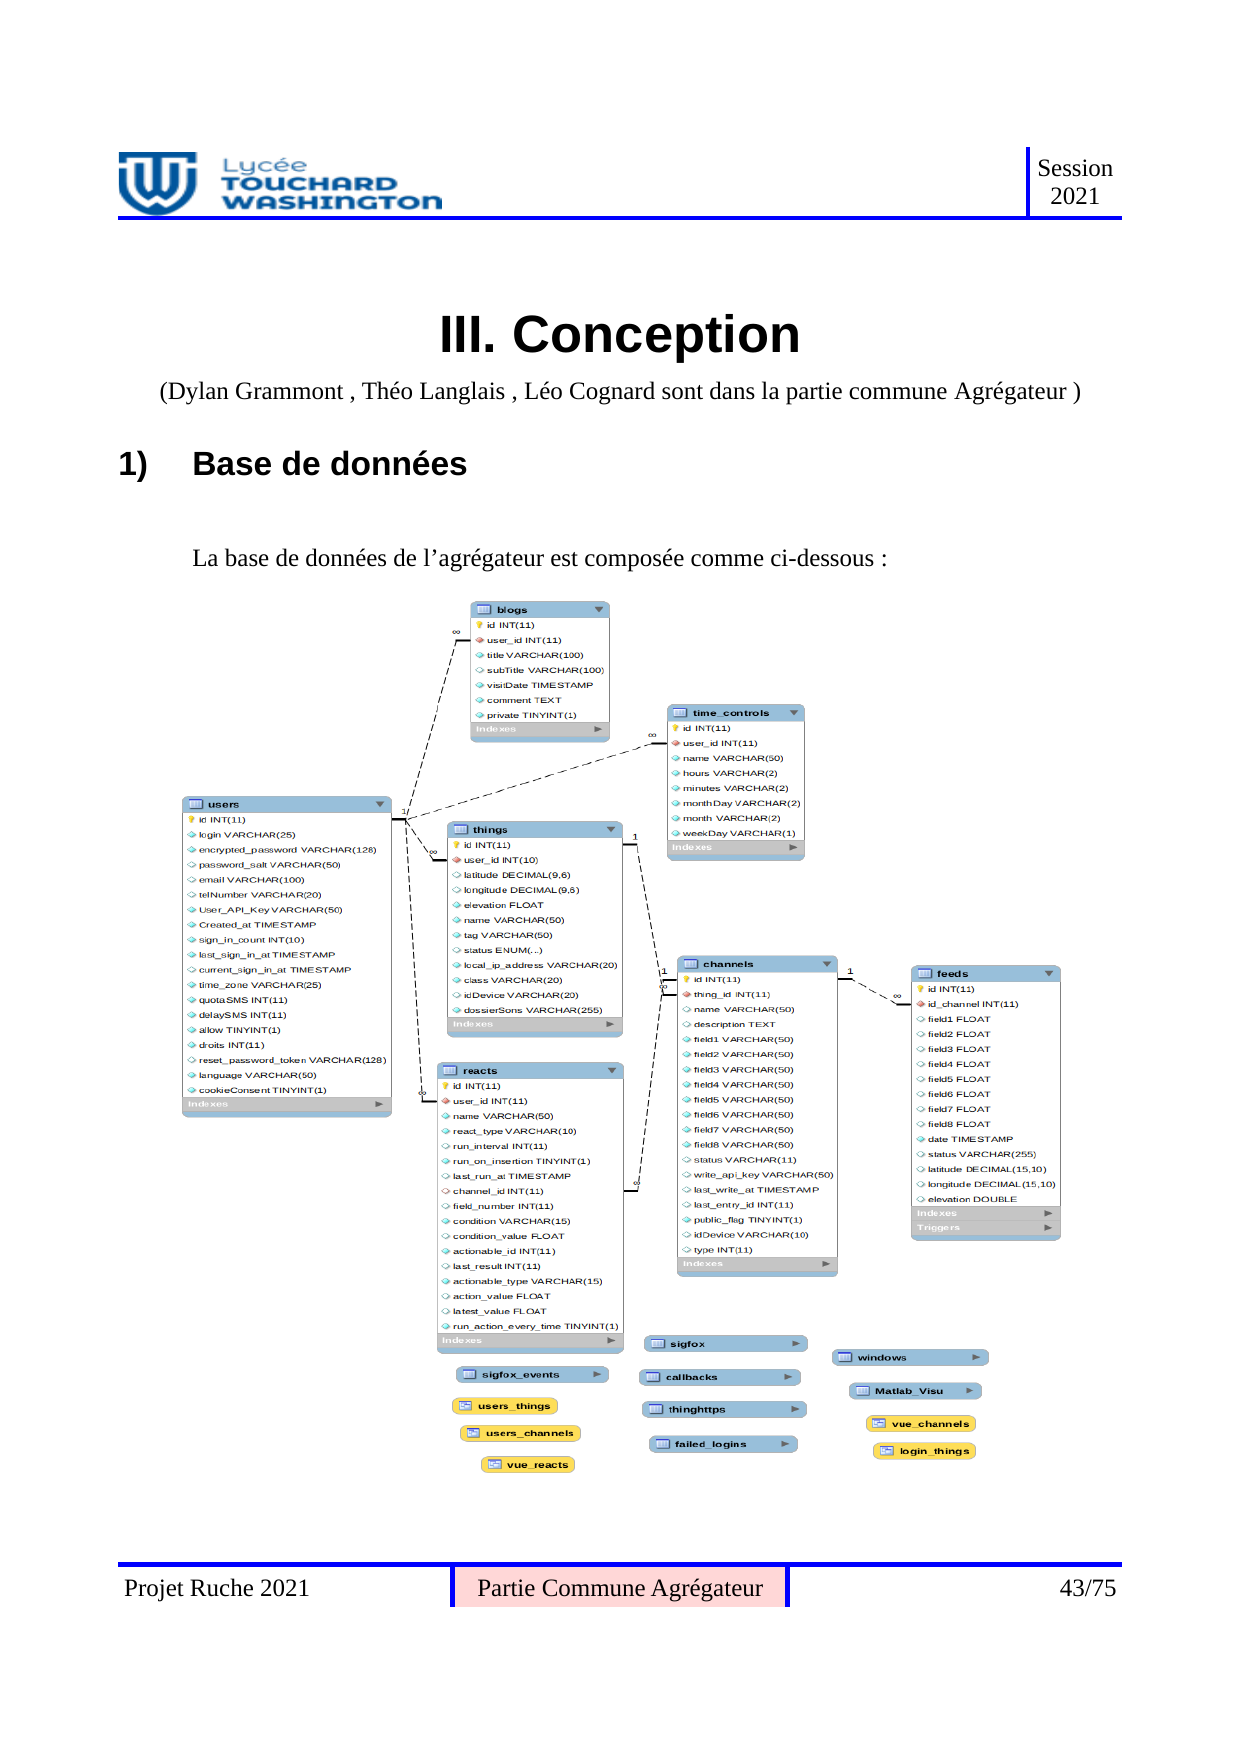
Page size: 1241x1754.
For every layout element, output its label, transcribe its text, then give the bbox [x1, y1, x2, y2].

subtitle Base de données [118, 444, 1122, 483]
subtitle Conception [118, 303, 1122, 363]
text La base de données de l’agrégateur est composée comme ci-dessous : [118, 543, 1122, 572]
picture [172, 594, 1068, 1479]
picture [118, 152, 442, 216]
text (Dylan Grammont , Théo Langlais , Léo Cognard sont dans la partie commune Agrégateur ) [118, 376, 1122, 404]
